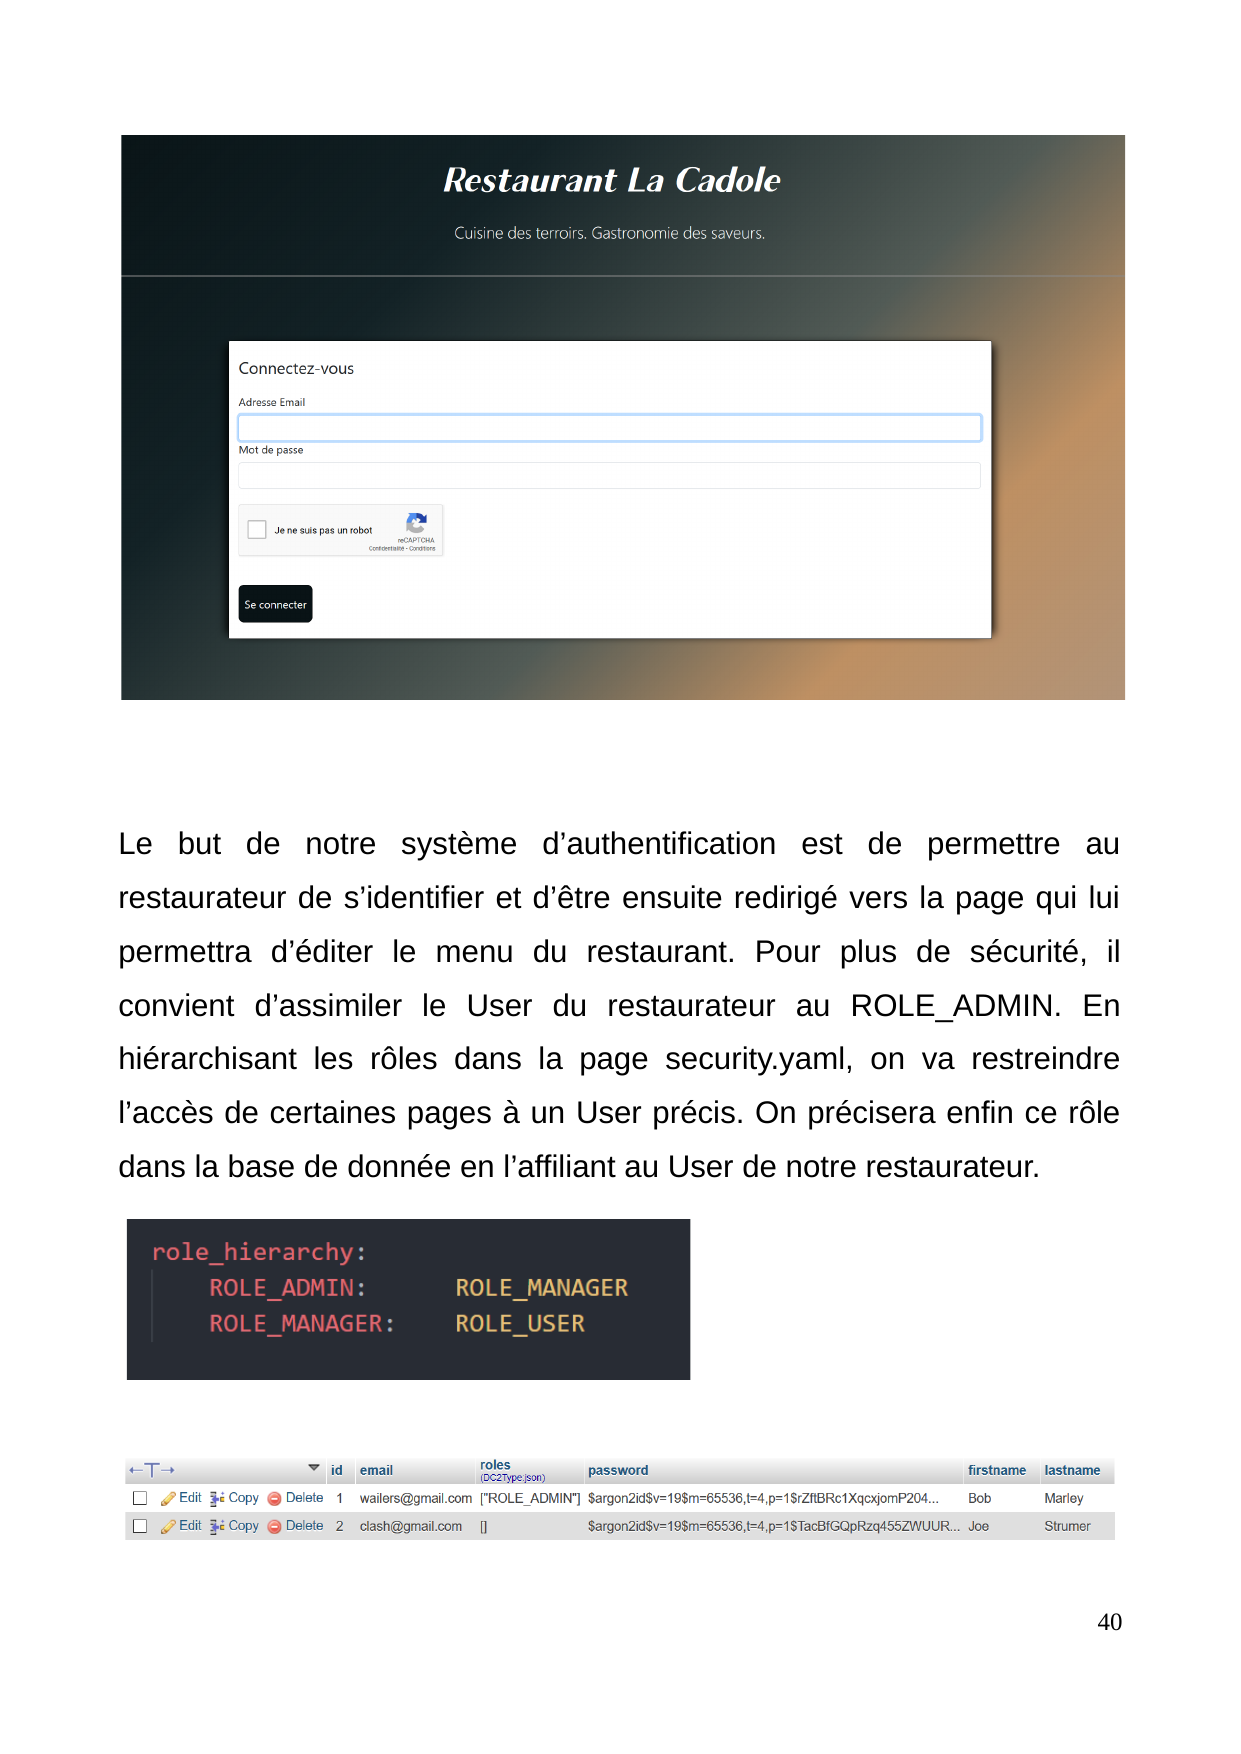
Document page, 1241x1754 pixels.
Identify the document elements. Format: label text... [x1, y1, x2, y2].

picture [125, 1458, 1130, 1552]
text Le but de notre système d’authentification est de permettre au restaurateur de s’identifier et d’être ensuite redirigé vers la page qui lui permettra d’éditer le menu du restaurant. Pour plus de sécurité, il convient d’assimiler le User du restaurateur au ROLE_ADMIN. En hiérarchisant les rôles dans la page security.yaml, on va restreindre l’accès de certaines pages à un User précis. On précisera enfin ce rôle dans la base de donnée en l’affiliant au User de notre restaurateur. [118, 825, 1122, 1184]
picture [126, 1219, 691, 1380]
picture [121, 135, 1126, 700]
